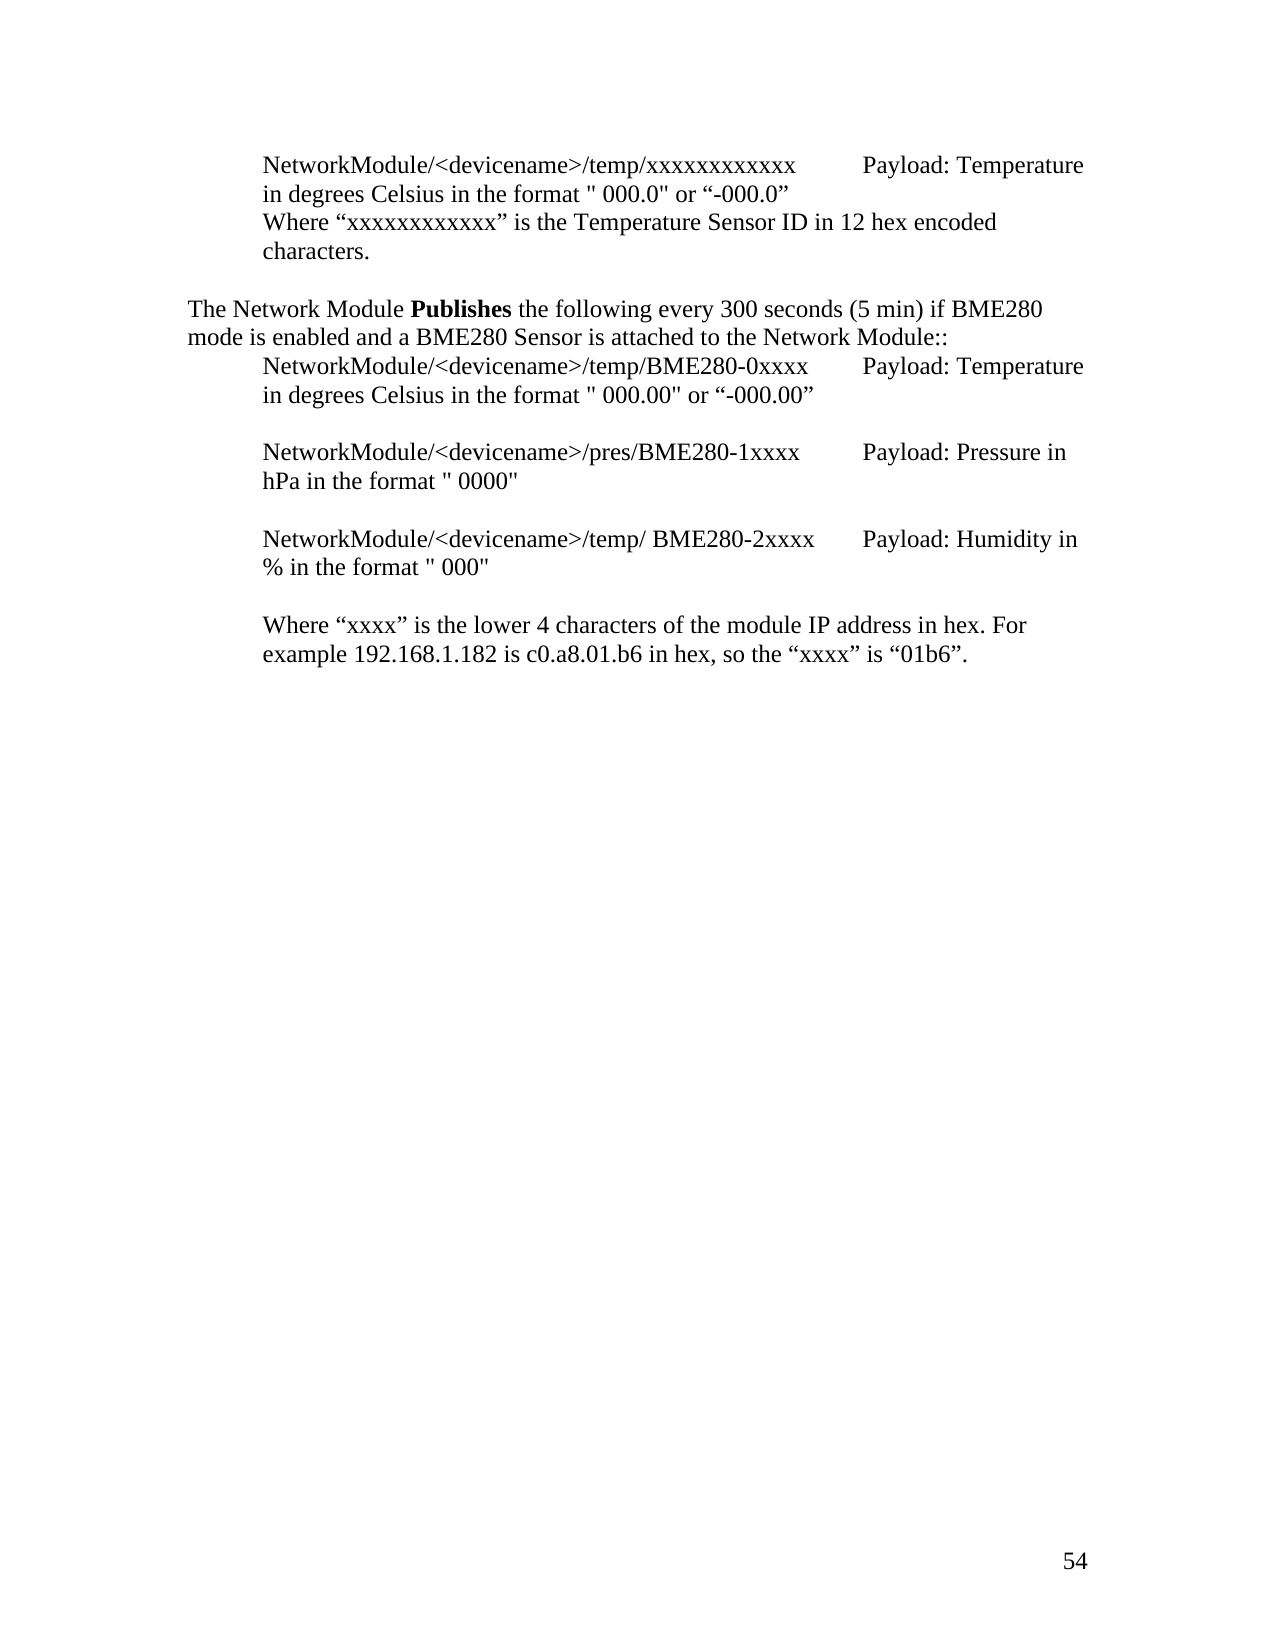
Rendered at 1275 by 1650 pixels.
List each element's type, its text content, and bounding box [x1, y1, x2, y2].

text NetworkModule/<devicename>/temp/xxxxxxxxxxxx Payload: Temperature in degrees Celsius in the format " 000.0" or “-000.0” [262, 150, 1087, 207]
text The Network Module Publishes the following every 300 seconds (5 min) if BME280 mode is enabled and a BME280 Sensor is attached to the Network Module:: [187, 294, 1087, 351]
text Where “xxxx” is the lower 4 characters of the module IP address in hex. For example 192.168.1.182 is c0.a8.01.b6 in hex, so the “xxxx” is “01b6”. [262, 610, 1087, 667]
text Where “xxxxxxxxxxxx” is the Temperature Sensor ID in 12 hex encoded characters. [262, 207, 1087, 265]
text NetworkModule/<devicename>/pres/BME280-1xxxx Payload: Pressure in hPa in the format " 0000" [262, 437, 1087, 495]
text NetworkModule/<devicename>/temp/BME280-0xxxx Payload: Temperature in degrees Celsius in the format " 000.00" or “-000.00” [262, 351, 1087, 409]
text NetworkModule/<devicename>/temp/ BME280-2xxxx Payload: Humidity in % in the format " 000" [262, 524, 1087, 581]
